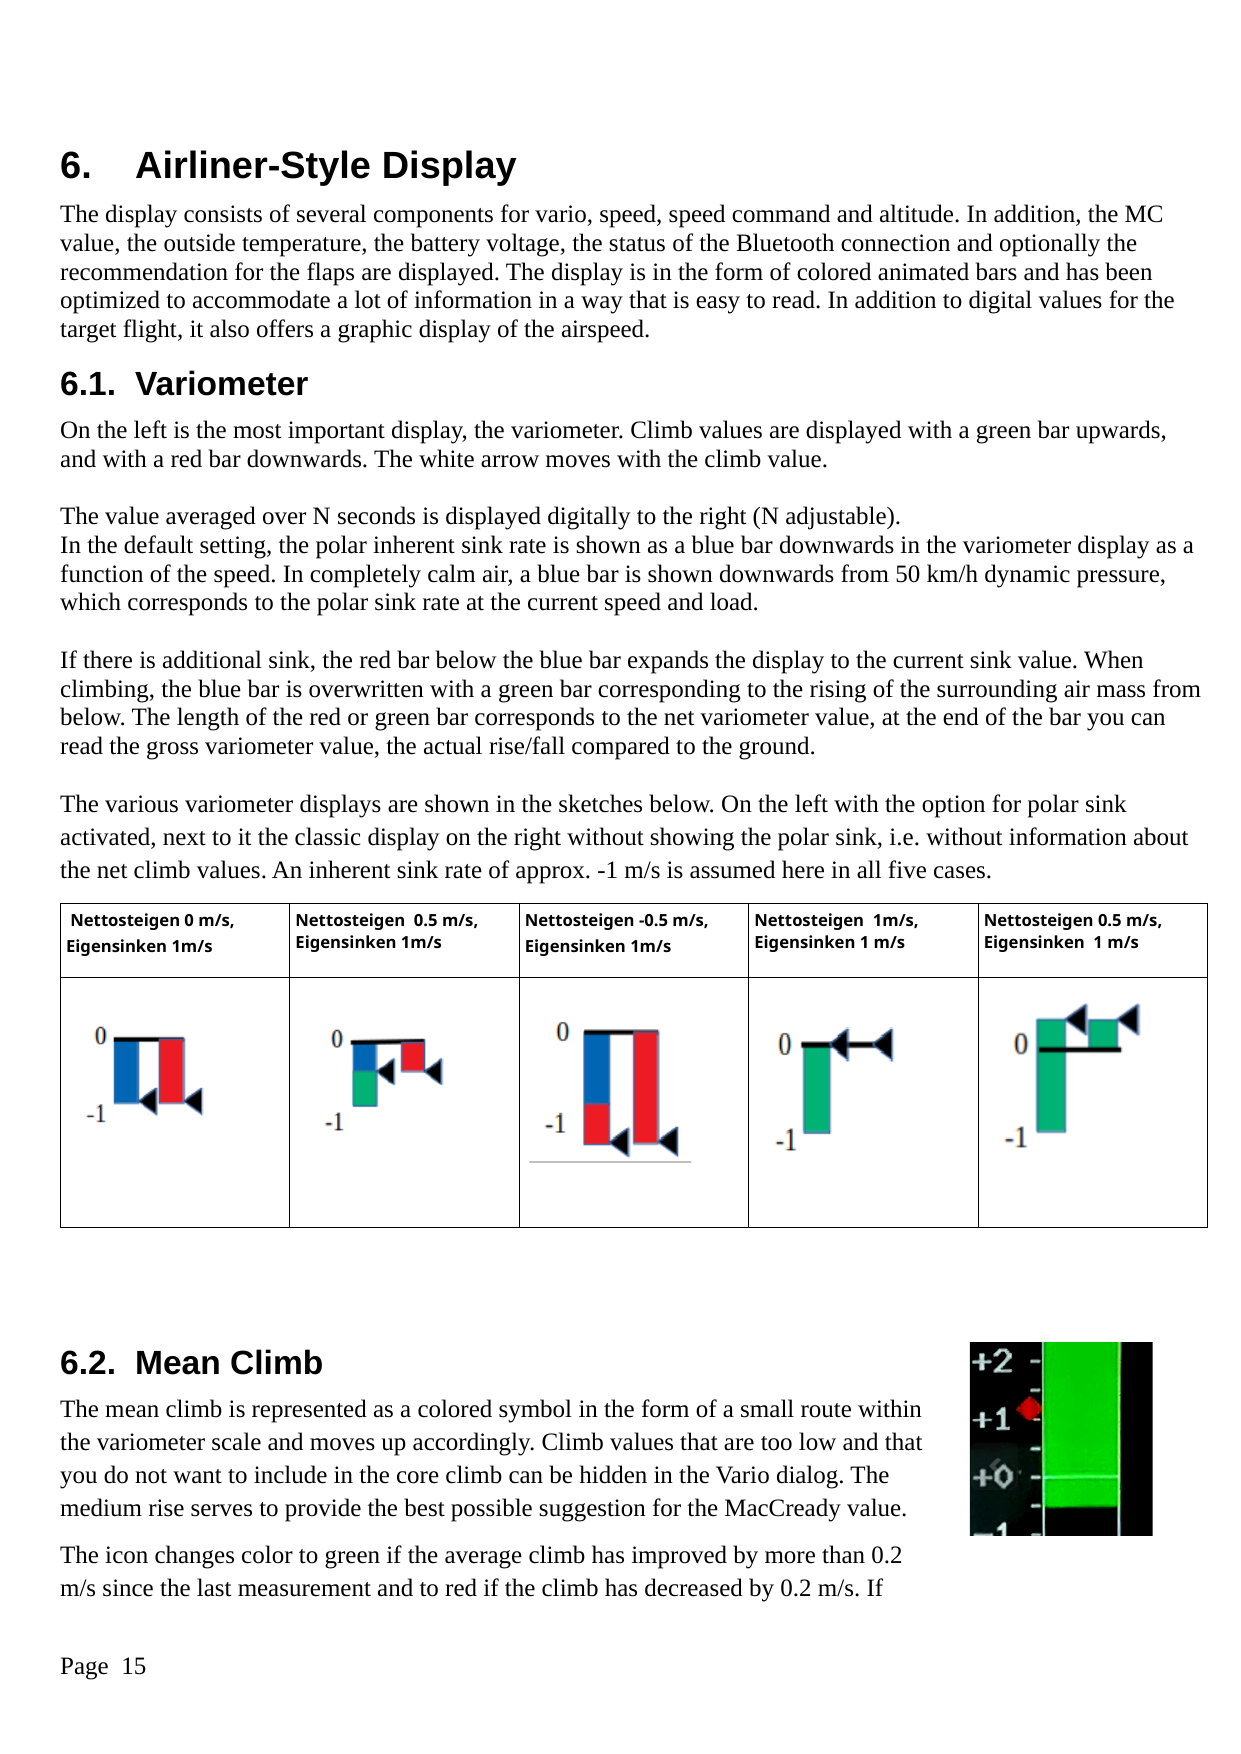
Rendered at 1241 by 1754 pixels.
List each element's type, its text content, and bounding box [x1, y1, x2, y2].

table_cell [520, 978, 748, 1227]
table_header Nettosteigen 0.5 m/s, Eigensinken 1 m/s [979, 904, 1207, 977]
picture [764, 997, 912, 1172]
text The display consists of several components for vario, speed, speed command and altitude. In addition, the MC value, the outside temperature, the battery voltage, the status of the Bluetooth connection and optionally the recommendation for the flaps are displayed. The display is in the form of colored animated bars and has been optimized to accommodate a lot of information in a way that is easy to read. In addition to digital values for the target flight, it also offers a graphic display of the airspeed. [60, 199, 1207, 343]
table_header Nettosteigen 1m/s, Eigensinken 1 m/s [749, 904, 978, 977]
text The various variometer displays are shown in the sketches below. On the left with the option for polar sink activated, next to it the classic display on the right without showing the polar sink, i.e. without information about the net climb values. An inherent sink rate of approx. -1 m/s is assumed here in all five cases. [60, 789, 1207, 883]
picture [992, 992, 1168, 1171]
table_cell [749, 978, 978, 1227]
text [1153, 1394, 1207, 1522]
subtitle Mean Climb [60, 1343, 969, 1381]
text On the left is the most important display, the variometer. Climb values are displayed with a green bar upwards, and with a red bar downwards. The white arrow moves with the climb value. The value averaged over N seconds is displayed digitally to the right (N adjustable). In the default setting, the polar inherent sink rate is shown as a blue bar downwards in the variometer display as a function of the speed. In completely calm air, a blue bar is shown downwards from 50 km/h dynamic pressure, which corresponds to the polar sink rate at the current speed and load. [60, 415, 1207, 616]
subtitle Variometer [60, 364, 1207, 402]
table_header Nettosteigen -0.5 m/s, Eigensinken 1m/s [520, 904, 748, 977]
table_header Nettosteigen 0 m/s, Eigensinken 1m/s [61, 904, 289, 977]
picture [969, 1342, 1153, 1536]
subtitle Airliner-Style Display [60, 143, 1207, 187]
text The mean climb is represented as a colored symbol in the form of a small route within the variometer scale and moves up accordingly. Climb values that are too low and that you do not want to include in the core climb can be hidden in the Vario dialog. The medium rise serves to provide the best possible suggestion for the MacCready value. [60, 1394, 969, 1522]
subtitle [1153, 1343, 1207, 1381]
table_cell [979, 978, 1207, 1227]
picture [71, 1001, 230, 1146]
text If there is additional sink, the red bar below the blue bar expands the display to the current sink value. When climbing, the blue bar is overwritten with a green bar corresponding to the rising of the surrounding air mass from below. The length of the red or green bar corresponds to the net variometer value, at the end of the bar you can read the gross variometer value, the actual rise/fall compared to the ground. [60, 616, 1207, 760]
text The icon changes color to green if the average climb has improved by more than 0.2 m/s since the last measurement and to red if the climb has decreased by 0.2 m/s. If [60, 1540, 1207, 1602]
table_cell [290, 978, 519, 1227]
table_header Nettosteigen 0.5 m/s, Eigensinken 1m/s [290, 904, 519, 977]
picture [529, 995, 692, 1163]
table_cell [61, 978, 289, 1227]
picture [303, 1003, 464, 1148]
